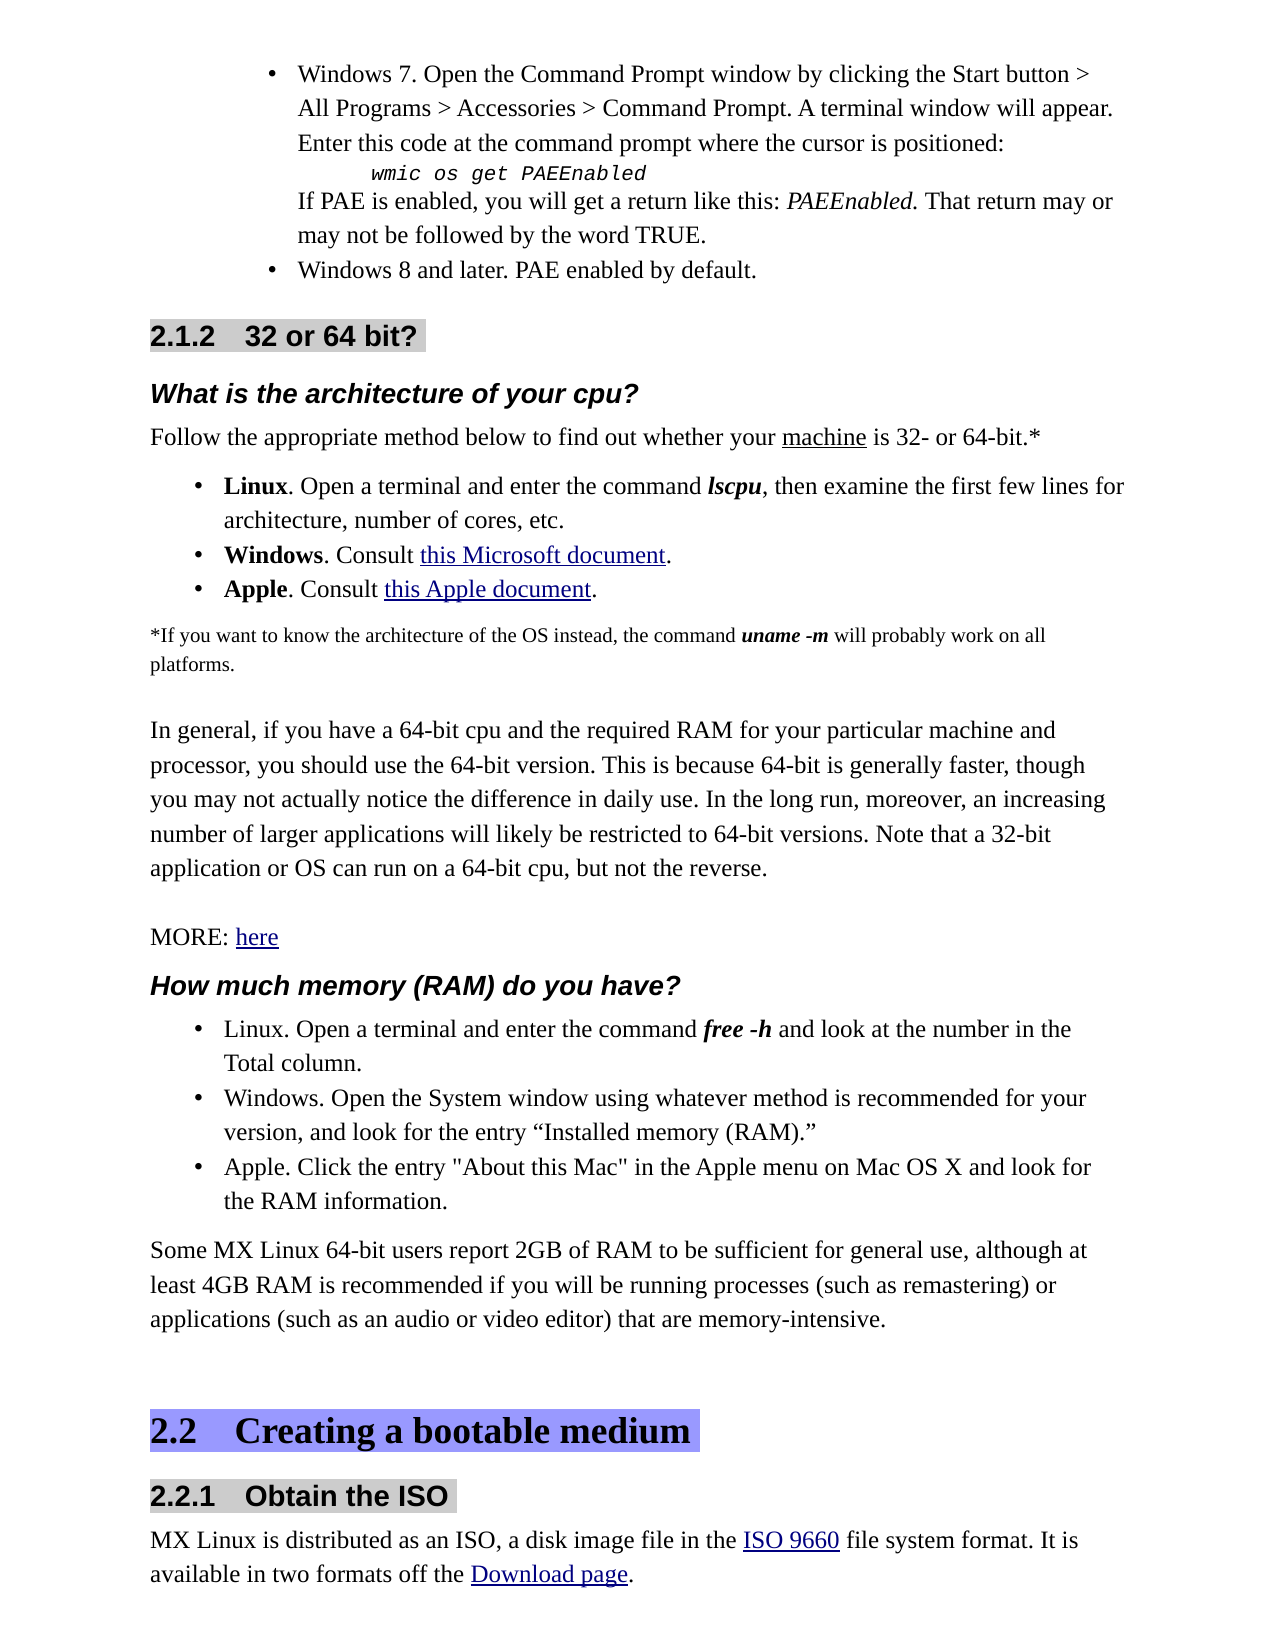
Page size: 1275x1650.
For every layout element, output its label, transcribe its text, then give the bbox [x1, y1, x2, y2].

subtitle 2.1.2 32 or 64 bit? [426, 319, 1125, 352]
subtitle How much memory (RAM) do you have? [150, 969, 1125, 1001]
text MORE: here [150, 922, 1125, 951]
text In general, if you have a 64-bit cpu and the required RAM for your particular machine and processor, you should use the 64-bit version. This is because 64-bit is generally faster, though you may not actually notice the difference in daily use. In the long run, moreover, an increasing number of larger applications will likely be restricted to 64-bit versions. Note that a 32-bit application or OS can run on a 64-bit cpu, but not the reverse. [150, 716, 1125, 882]
list Windows. Open the System window using whatever method is recommended for your version, and look for the entry “Installed memory (RAM).” [194, 1083, 1125, 1146]
list If PAE is enabled, you will get a return like this: PAEEnabled. That return may or may not be followed by the word TRUE. [268, 186, 1125, 249]
subtitle 2.2 Creating a bootable medium [700, 1409, 1125, 1452]
list Windows 8 and later. PAE enabled by default. [268, 255, 1125, 284]
subtitle What is the architecture of your cpu? [150, 377, 1125, 409]
list Apple. Click the entry "About this Mac" in the Apple menu on Mac OS X and look for the RAM information. [194, 1152, 1125, 1215]
text MX Linux is distributed as an ISO, a disk image file in the ISO 9660 file system format. It is available in two formats off the Download page. [150, 1525, 1125, 1588]
list Linux. Open a terminal and enter the command free -h and look at the number in the Total column. [194, 1014, 1125, 1077]
list Windows. Consult this Microsoft document. [194, 540, 1125, 569]
text Follow the appropriate method below to find out whether your machine is 32- or 64-bit.* [150, 422, 1125, 451]
list Linux. Open a terminal and enter the command lscpu, then examine the first few lines for architecture, number of cores, etc. [194, 471, 1125, 534]
text Some MX Linux 64-bit users report 2GB of RAM to be sufficient for general use, although at least 4GB RAM is recommended if you will be running processes (such as remastering) or applications (such as an audio or video editor) that are memory-intensive. [150, 1235, 1125, 1333]
list wmic os get PAEEnabled [341, 162, 1125, 186]
text *If you want to know the architecture of the OS instead, the command uname -m will probably work on all platforms. [150, 623, 1125, 676]
list Windows 7. Open the Command Prompt window by clicking the Start button > All Programs > Accessories > Command Prompt. A terminal window will appear. Enter this code at the command prompt where the cursor is positioned: [268, 59, 1125, 157]
subtitle 2.2.1 Obtain the ISO [457, 1479, 1125, 1513]
list Apple. Consult this Apple document. [194, 574, 1125, 603]
